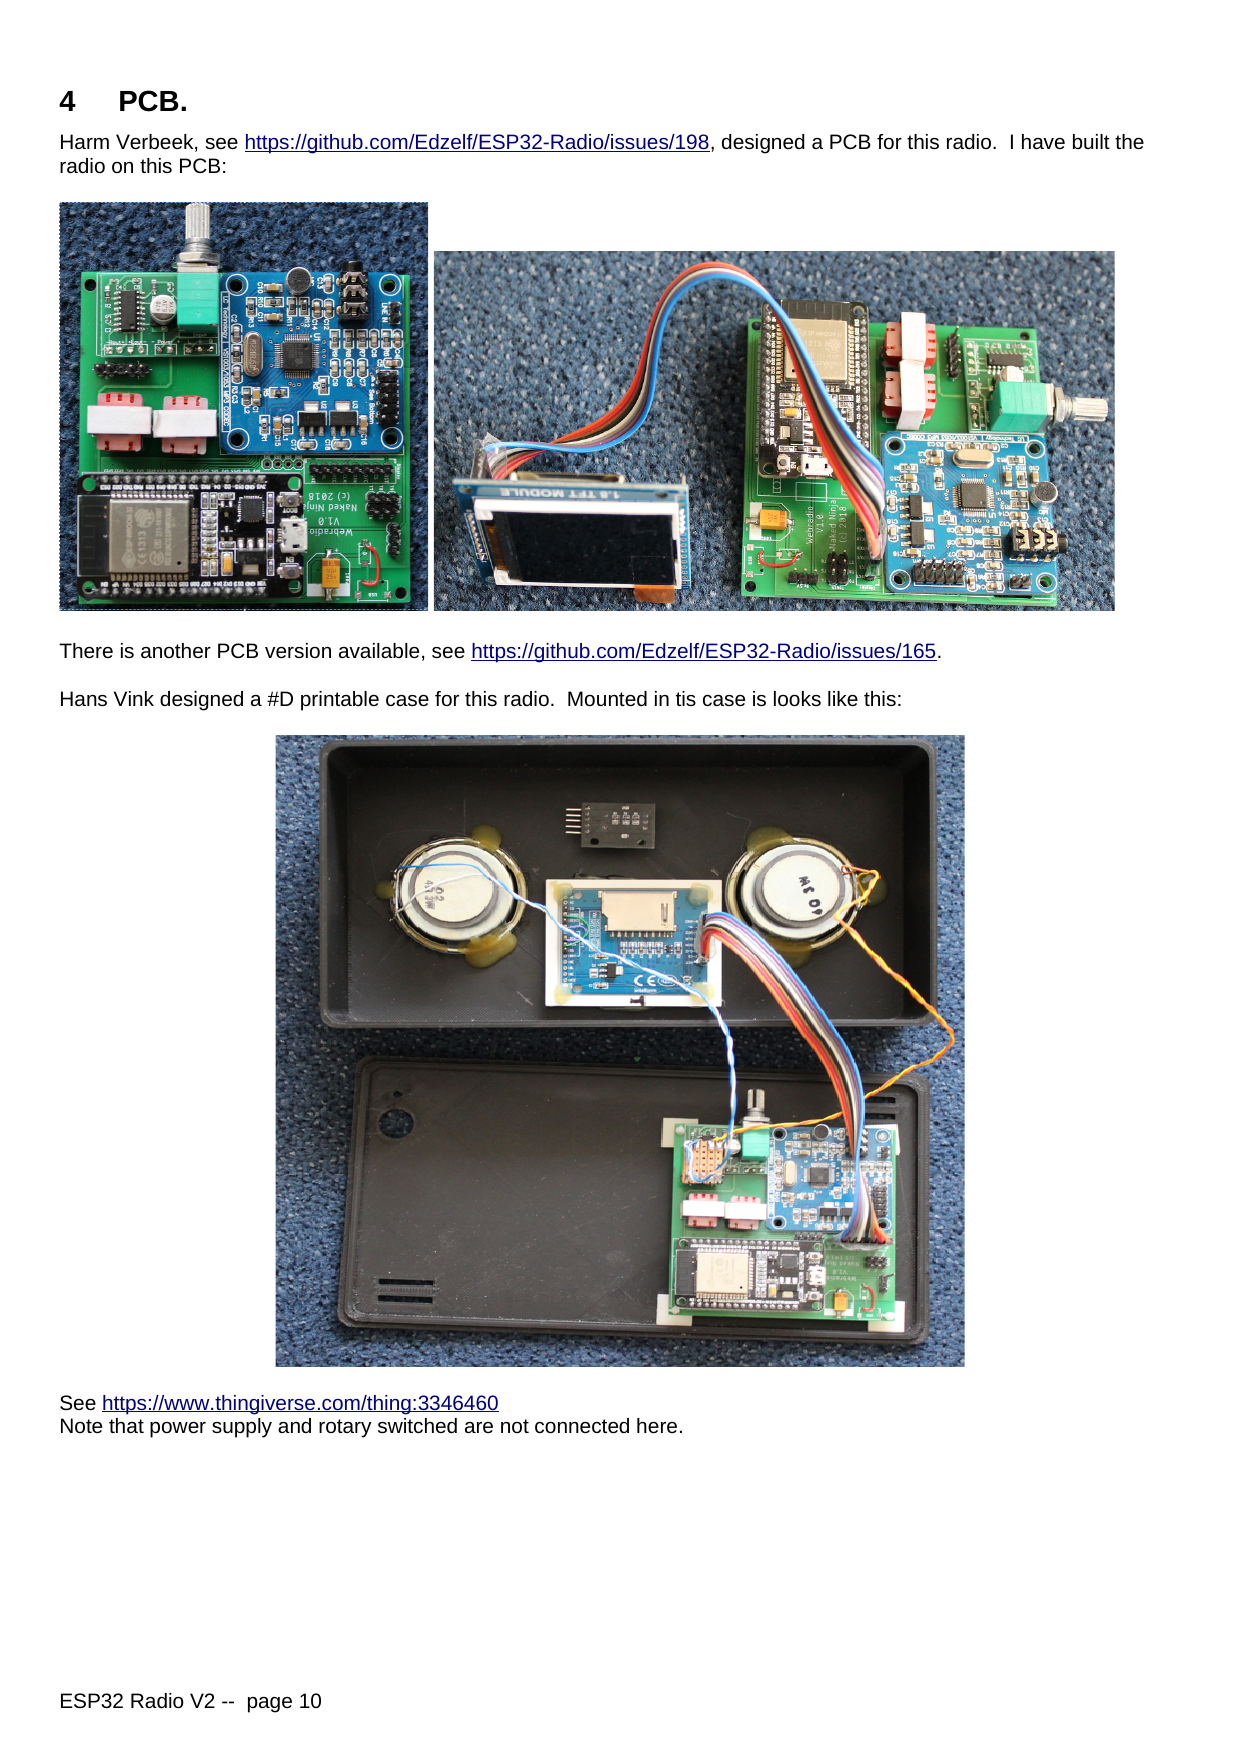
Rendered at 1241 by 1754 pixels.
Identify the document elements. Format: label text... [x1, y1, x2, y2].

subtitle PCB. [59, 84, 1181, 118]
text Hans Vink designed a #D printable case for this radio. Mounted in tis case is looks like this: [59, 687, 1181, 711]
picture [275, 735, 965, 1367]
text See https://www.thingiverse.com/thing:3346460 [59, 1390, 1181, 1414]
text Note that power supply and rotary switched are not connected here. [59, 1414, 1181, 1438]
text Harm Verbeek, see https://github.com/Edzelf/ESP32-Radio/issues/198, designed a PCB for this radio. I have built the radio on this PCB: [59, 130, 1181, 178]
picture [59, 202, 429, 611]
text There is another PCB version available, see https://github.com/Edzelf/ESP32-Radio/issues/165. [59, 639, 1181, 663]
picture [433, 251, 1115, 611]
